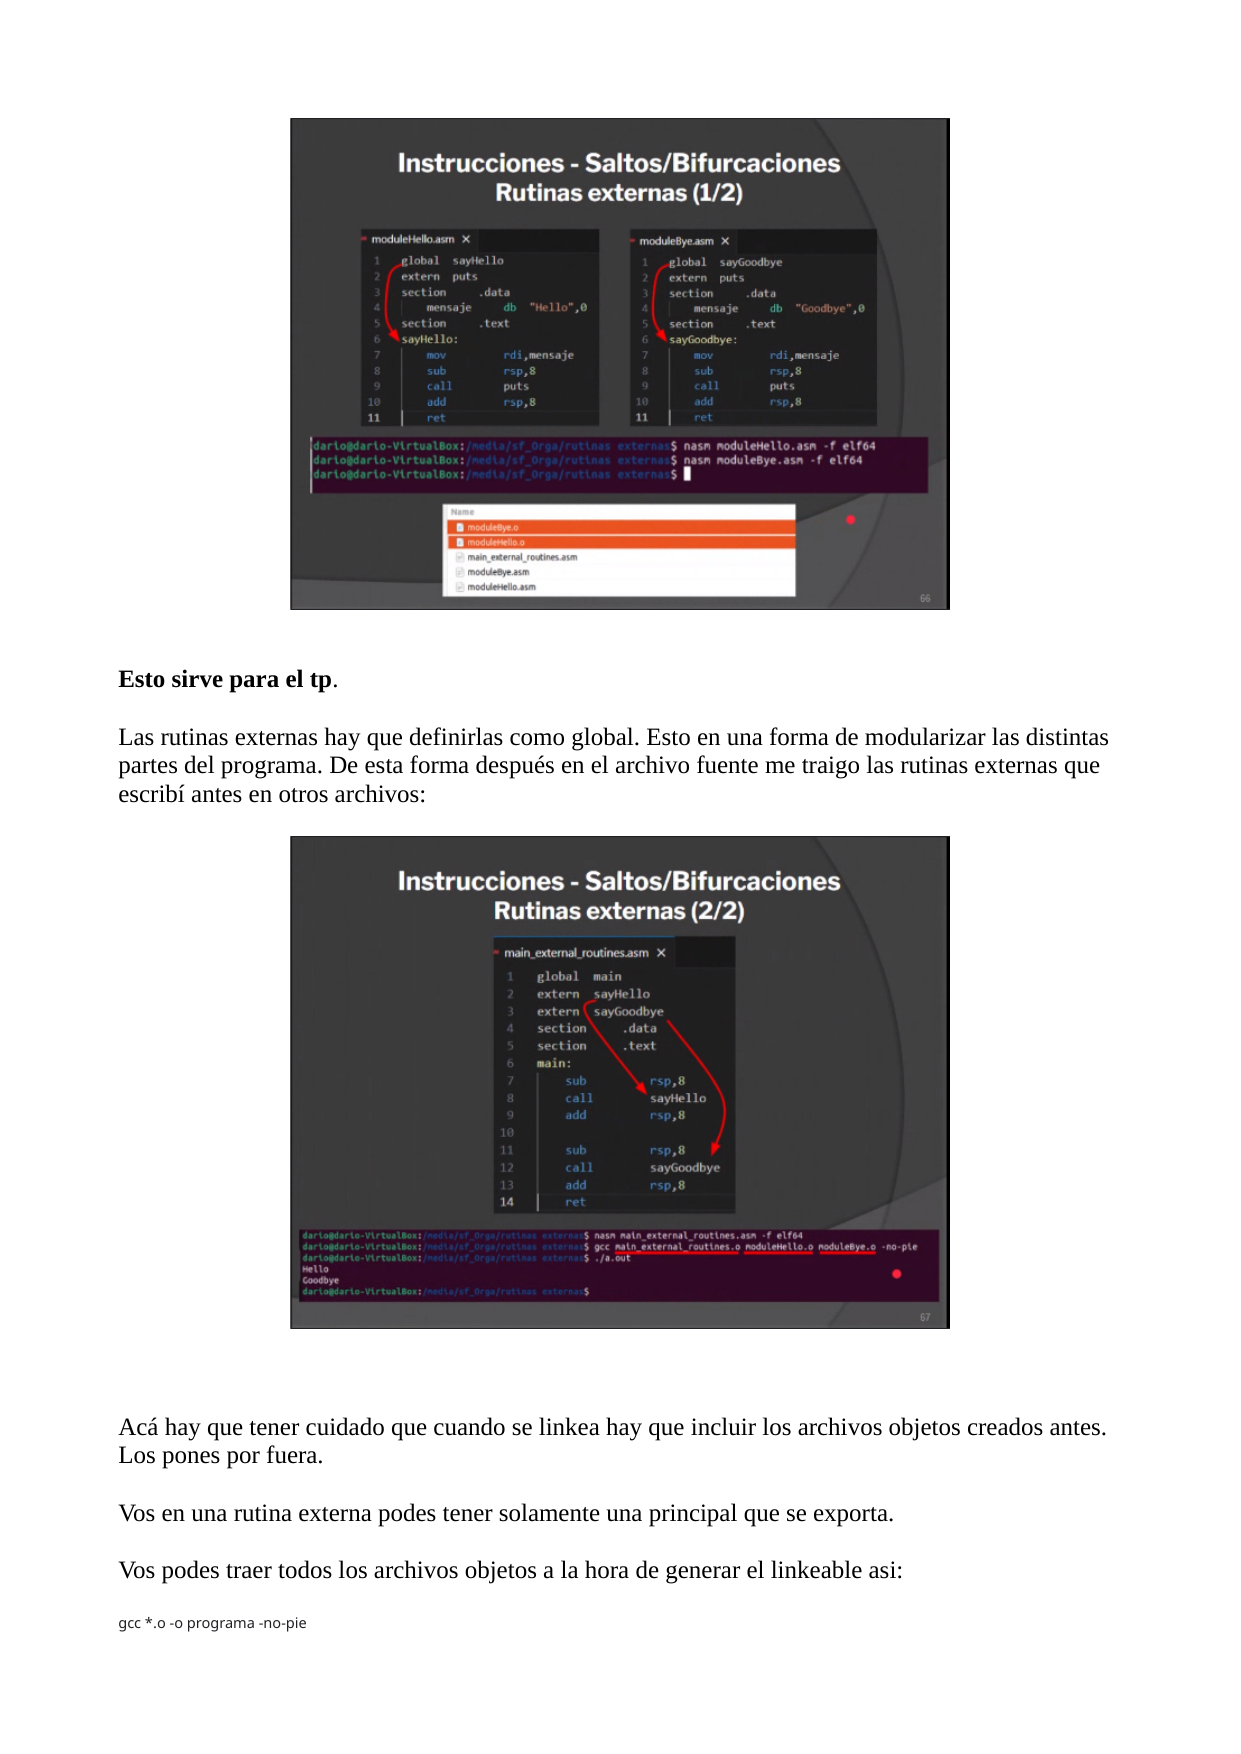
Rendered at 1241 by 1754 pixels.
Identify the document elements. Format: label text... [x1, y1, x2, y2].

text Acá hay que tener cuidado que cuando se linkea hay que incluir los archivos objetos creados antes. Los pones por fuera. [118, 1412, 1122, 1469]
text gcc *.o -o programa -no-pie [118, 1613, 1122, 1633]
text Las rutinas externas hay que definirlas como global. Esto en una forma de modularizar las distintas partes del programa. De esta forma después en el archivo fuente me traigo las rutinas externas que escribí antes en otros archivos: [118, 722, 1122, 808]
text Esto sirve para el tp. [118, 118, 1122, 693]
picture [290, 836, 950, 1329]
picture [290, 118, 950, 610]
text Vos en una rutina externa podes tener solamente una principal que se exporta. [118, 1498, 1122, 1527]
text Vos podes traer todos los archivos objetos a la hora de generar el linkeable asi: [118, 1527, 1122, 1584]
